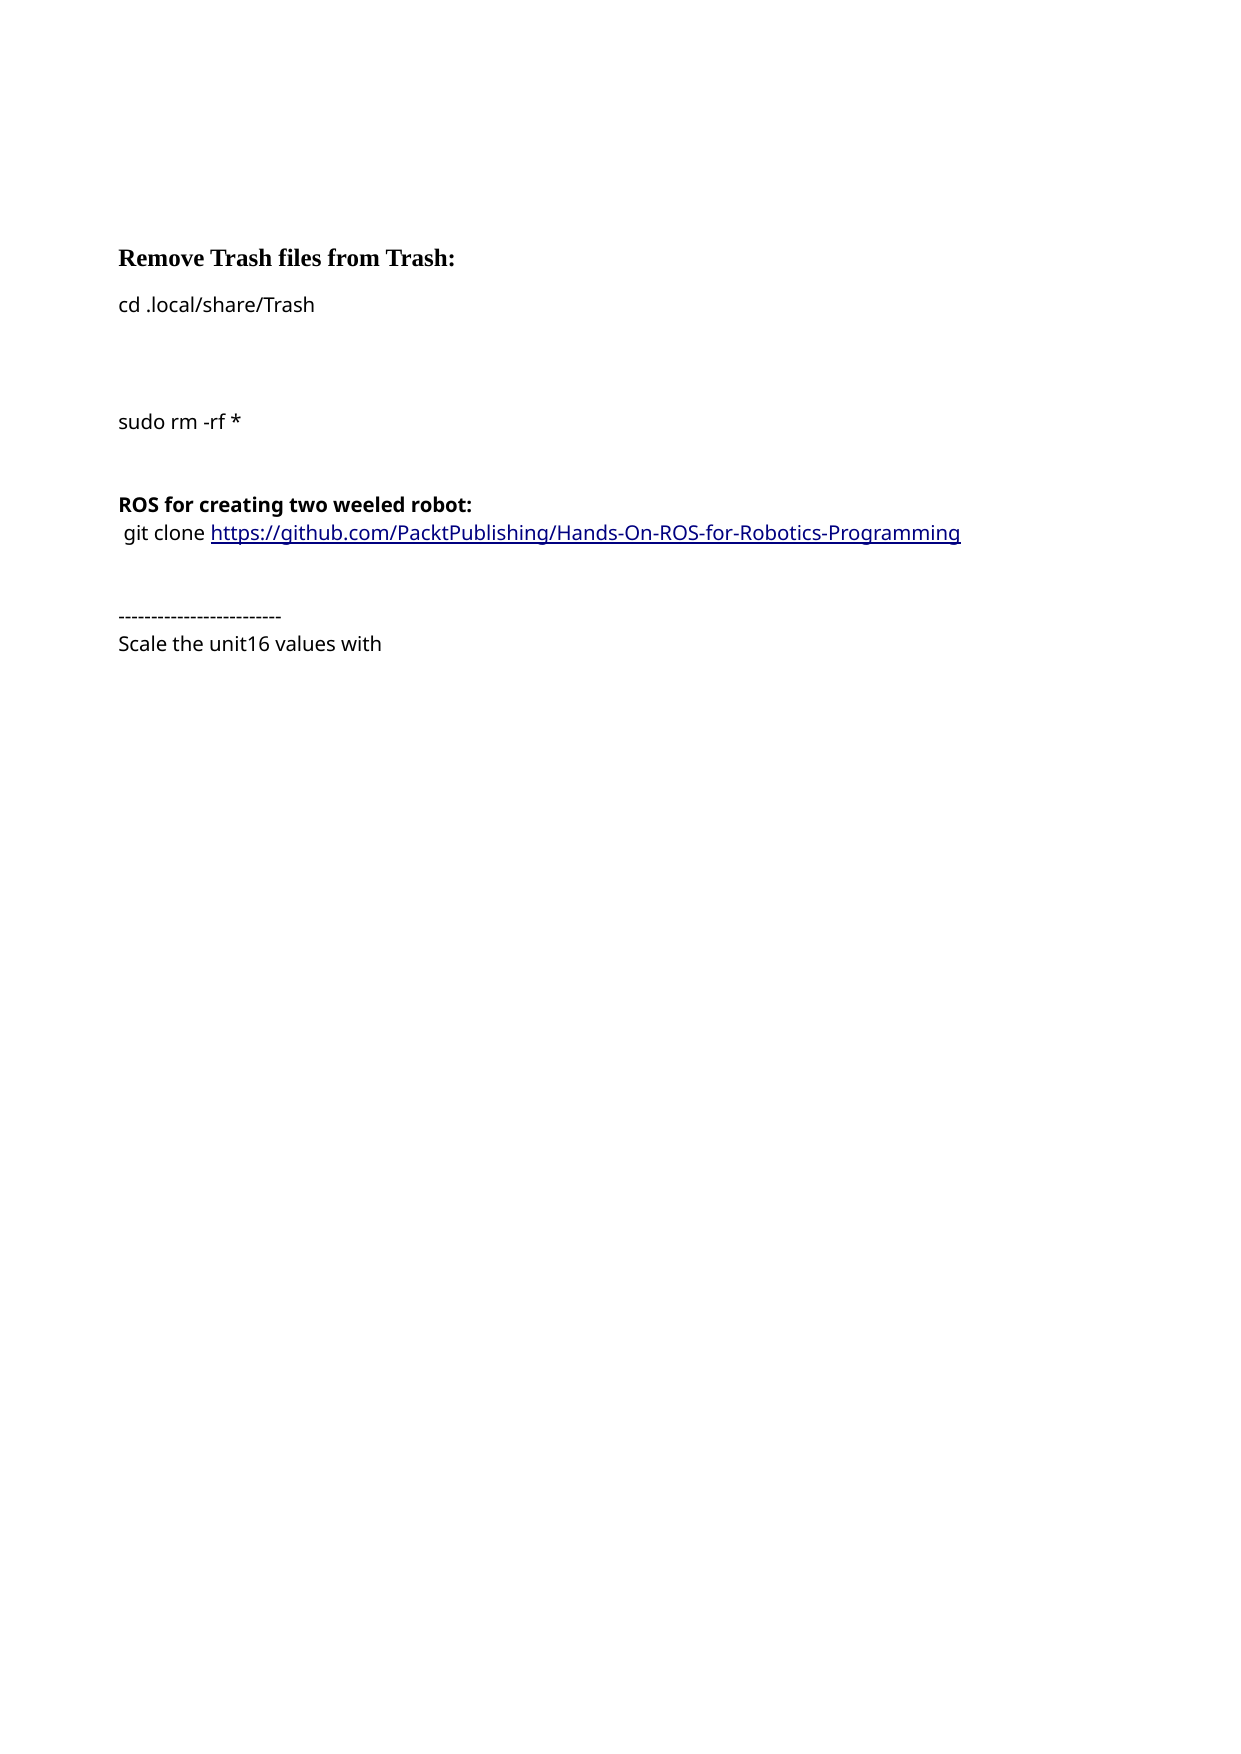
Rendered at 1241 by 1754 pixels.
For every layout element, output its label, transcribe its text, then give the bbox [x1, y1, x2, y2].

text sudo rm -rf * [118, 408, 1122, 436]
text cd .local/share/Trash [118, 291, 1122, 318]
text ------------------------- [118, 602, 1122, 629]
text ROS for creating two weeled robot: [118, 491, 1122, 519]
text Scale the unit16 values with [118, 629, 1122, 657]
text git clone https://github.com/PacktPublishing/Hands-On-ROS-for-Robotics-Programming [118, 519, 1122, 546]
text Remove Trash files from Trash: [118, 243, 1122, 272]
